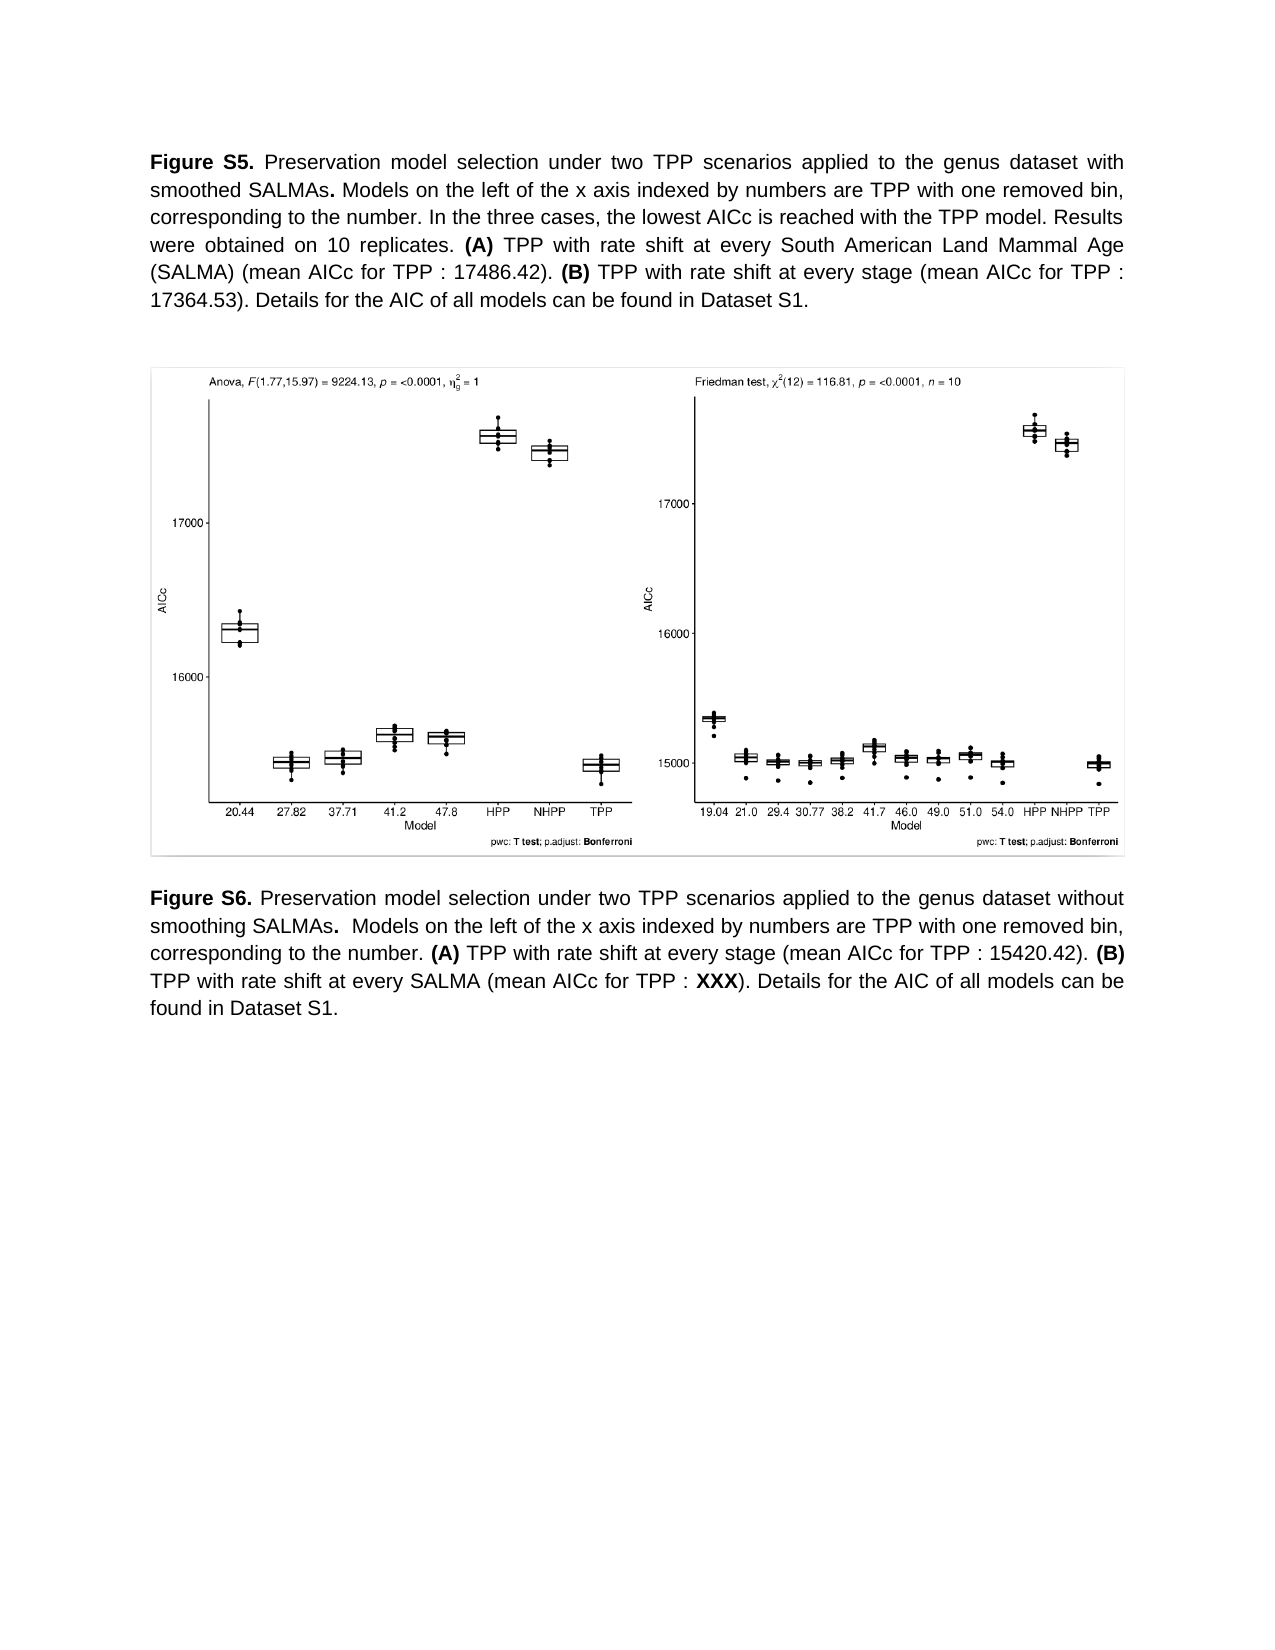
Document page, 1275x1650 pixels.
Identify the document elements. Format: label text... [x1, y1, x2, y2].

picture [150, 367, 1125, 857]
text Figure S5. Preservation model selection under two TPP scenarios applied to the genus dataset with smoothed SALMAs. Models on the left of the x axis indexed by numbers are TPP with one removed bin, corresponding to the number. In the three cases, the lowest AICc is reached with the TPP model. Results were obtained on 10 replicates. (A) TPP with rate shift at every South American Land Mammal Age (SALMA) (mean AICc for TPP : 17486.42). (B) TPP with rate shift at every stage (mean AICc for TPP : 17364.53). Details for the AIC of all models can be found in Dataset S1. [150, 150, 1125, 311]
text Figure S6. Preservation model selection under two TPP scenarios applied to the genus dataset without smoothing SALMAs. Models on the left of the x axis indexed by numbers are TPP with one removed bin, corresponding to the number. (A) TPP with rate shift at every stage (mean AICc for TPP : 15420.42). (B) TPP with rate shift at every SALMA (mean AICc for TPP : XXX). Details for the AIC of all models can be found in Dataset S1. [150, 886, 1125, 1020]
